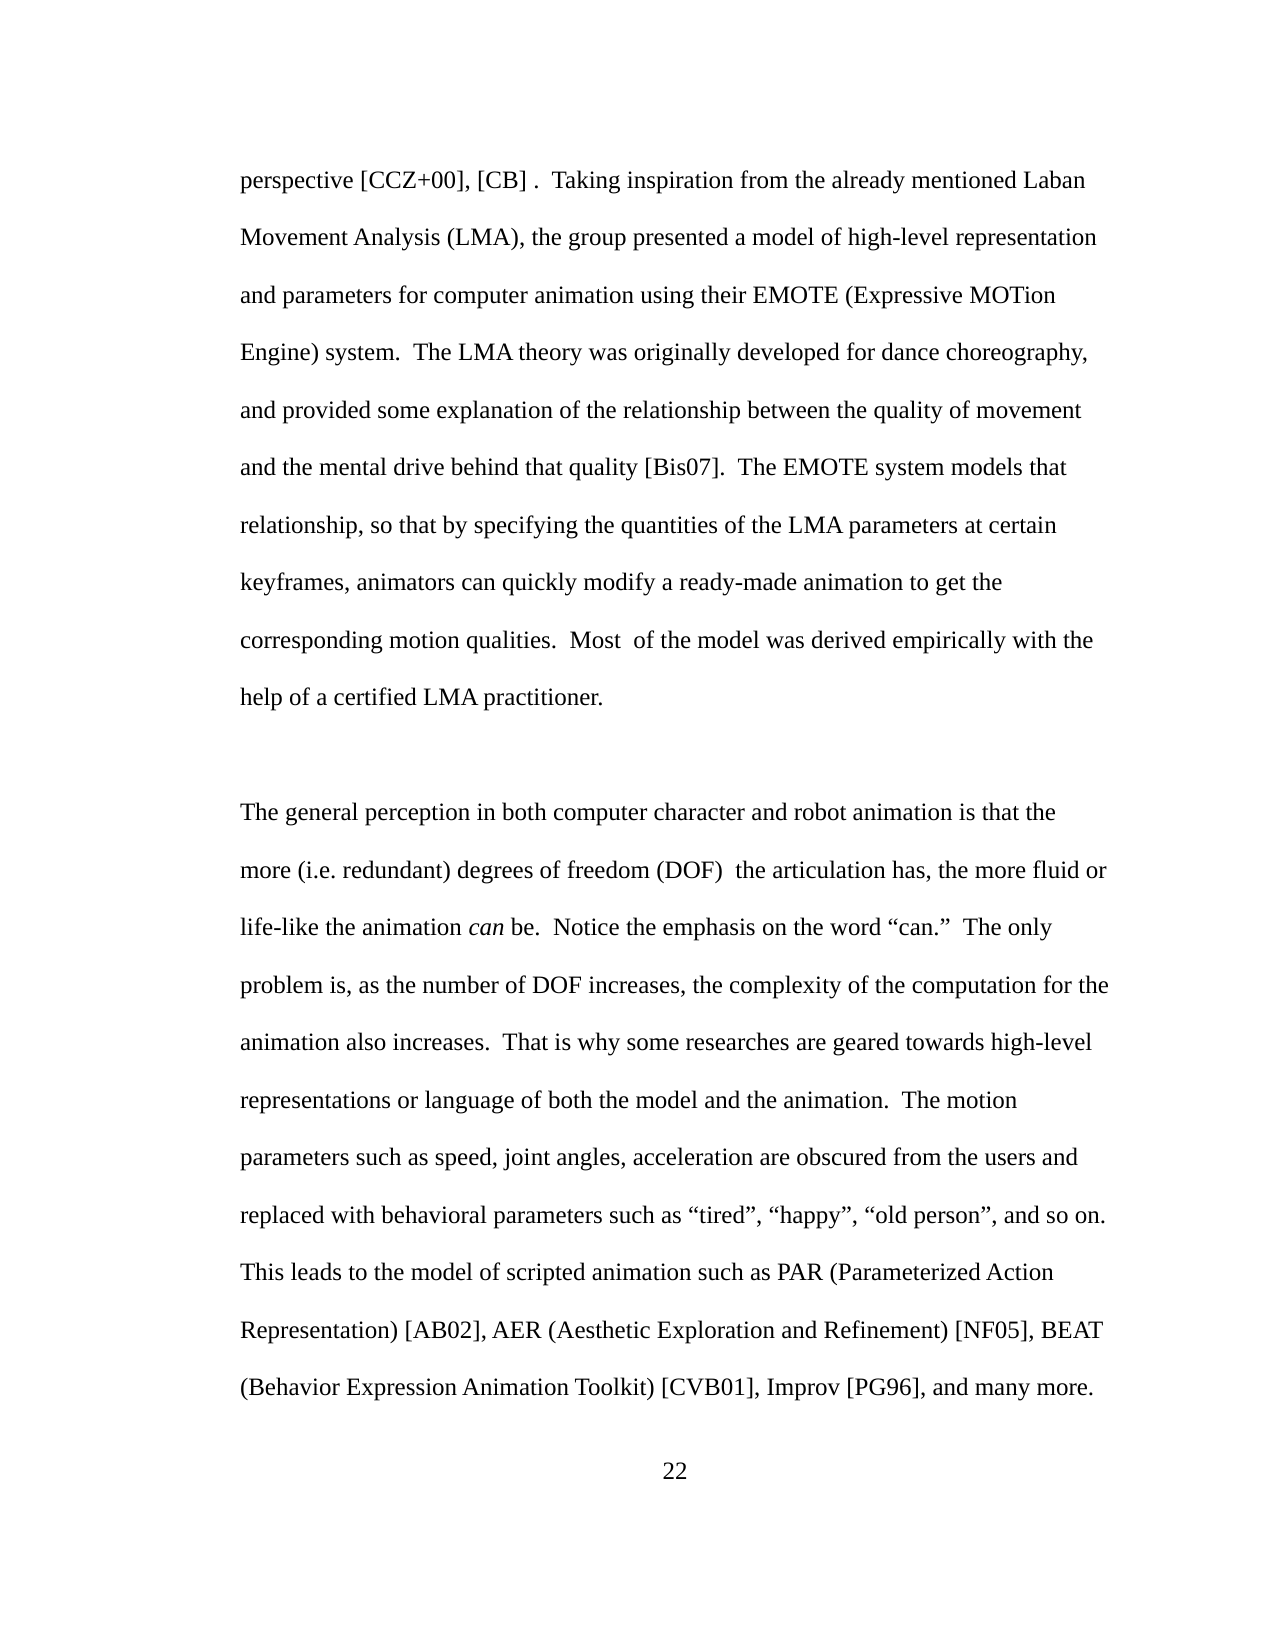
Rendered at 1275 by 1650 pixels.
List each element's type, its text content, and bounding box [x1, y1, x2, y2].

text The general perception in both computer character and robot animation is that the more (i.e. redundant) degrees of freedom (DOF) the articulation has, the more fluid or life-like the animation can be. Notice the emphasis on the word “can.” The only problem is, as the number of DOF increases, the complexity of the computation for the animation also increases. That is why some researches are geared towards high-level representations or language of both the model and the animation. The motion parameters such as speed, joint angles, acceleration are obscured from the users and replaced with behavioral parameters such as “tired”, “happy”, “old person”, and so on. This leads to the model of scripted animation such as PAR (Parameterized Action Representation) [AB02], AER (Aesthetic Exploration and Refinement) [NF05], BEAT (Behavior Expression Animation Toolkit) [CVB01], Improv [PG96], and many more. [240, 797, 1110, 1401]
text perspective [CCZ+00], [CB] . Taking inspiration from the already mentioned Laban Movement Analysis (LMA), the group presented a model of high-level representation and parameters for computer animation using their EMOTE (Expressive MOTion Engine) system. The LMA theory was originally developed for dance choreography, and provided some explanation of the relationship between the quality of movement and the mental drive behind that quality [Bis07]. The EMOTE system models that relationship, so that by specifying the quantities of the LMA parameters at certain keyframes, animators can quickly modify a ready-made animation to get the corresponding motion qualities. Most of the model was derived empirically with the help of a certified LMA practitioner. [240, 165, 1110, 711]
